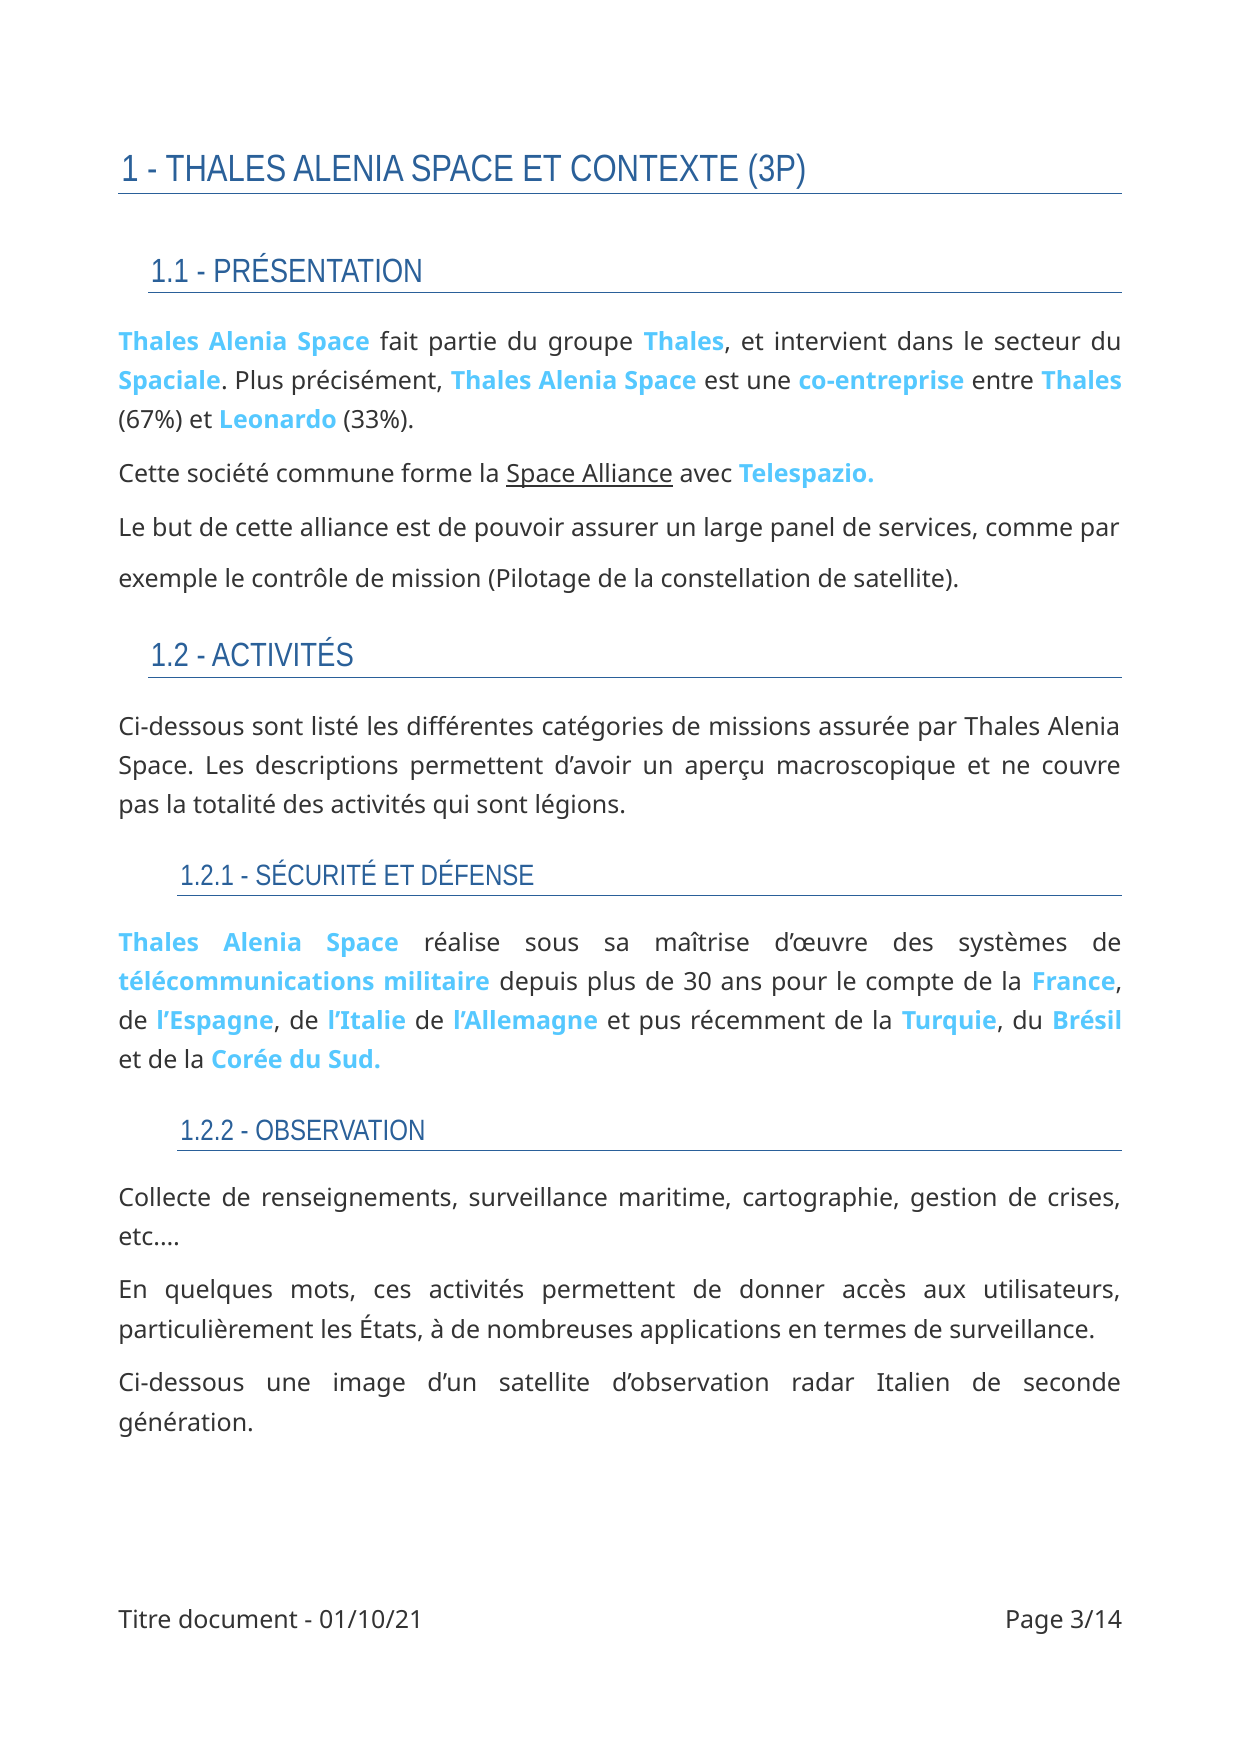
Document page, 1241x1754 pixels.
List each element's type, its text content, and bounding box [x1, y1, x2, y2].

subtitle 1.2.1 - Sécurité et défense [177, 855, 1122, 895]
text Le but de cette alliance est de pouvoir assurer un large panel de services, comme par exemple le contrôle de mission (Pilotage de la constellation de satellite). [118, 509, 1122, 595]
subtitle 1.2 - Activités [148, 632, 1122, 677]
text Collecte de renseignements, surveillance maritime, cartographie, gestion de crises, etc.… [118, 1179, 1122, 1252]
subtitle 1.1 - Présentation [148, 248, 1122, 292]
text En quelques mots, ces activités permettent de donner accès aux utilisateurs, particulièrement les États, à de nombreuses applications en termes de surveillance. [118, 1272, 1122, 1345]
text Ci-dessous sont listé les différentes catégories de missions assurée par Thales Alenia Space. Les descriptions permettent d’avoir un aperçu macroscopique et ne couvre pas la totalité des activités qui sont légions. [118, 708, 1122, 821]
subtitle 1.2.2 - Observation [177, 1110, 1122, 1150]
text Cette société commune forme la Space Alliance avec Telespazio. [118, 456, 1122, 490]
text Thales Alenia Space fait partie du groupe Thales, et intervient dans le secteur du Spaciale. Plus précisément, Thales Alenia Space est une co-entreprise entre Thales (67%) et Leonardo (33%). [118, 324, 1122, 436]
subtitle 1 - Thales Alenia Space et contexte (3p) [118, 143, 1122, 193]
text Thales Alenia Space réalise sous sa maîtrise d’œuvre des systèmes de télécommunications militaire depuis plus de 30 ans pour le compte de la France, de l’Espagne, de l’Italie de l’Allemagne et pus récemment de la Turquie, du Brésil et de la Corée du Sud. [118, 924, 1122, 1076]
text Ci-dessous une image d’un satellite d’observation radar Italien de seconde génération. [118, 1365, 1122, 1438]
